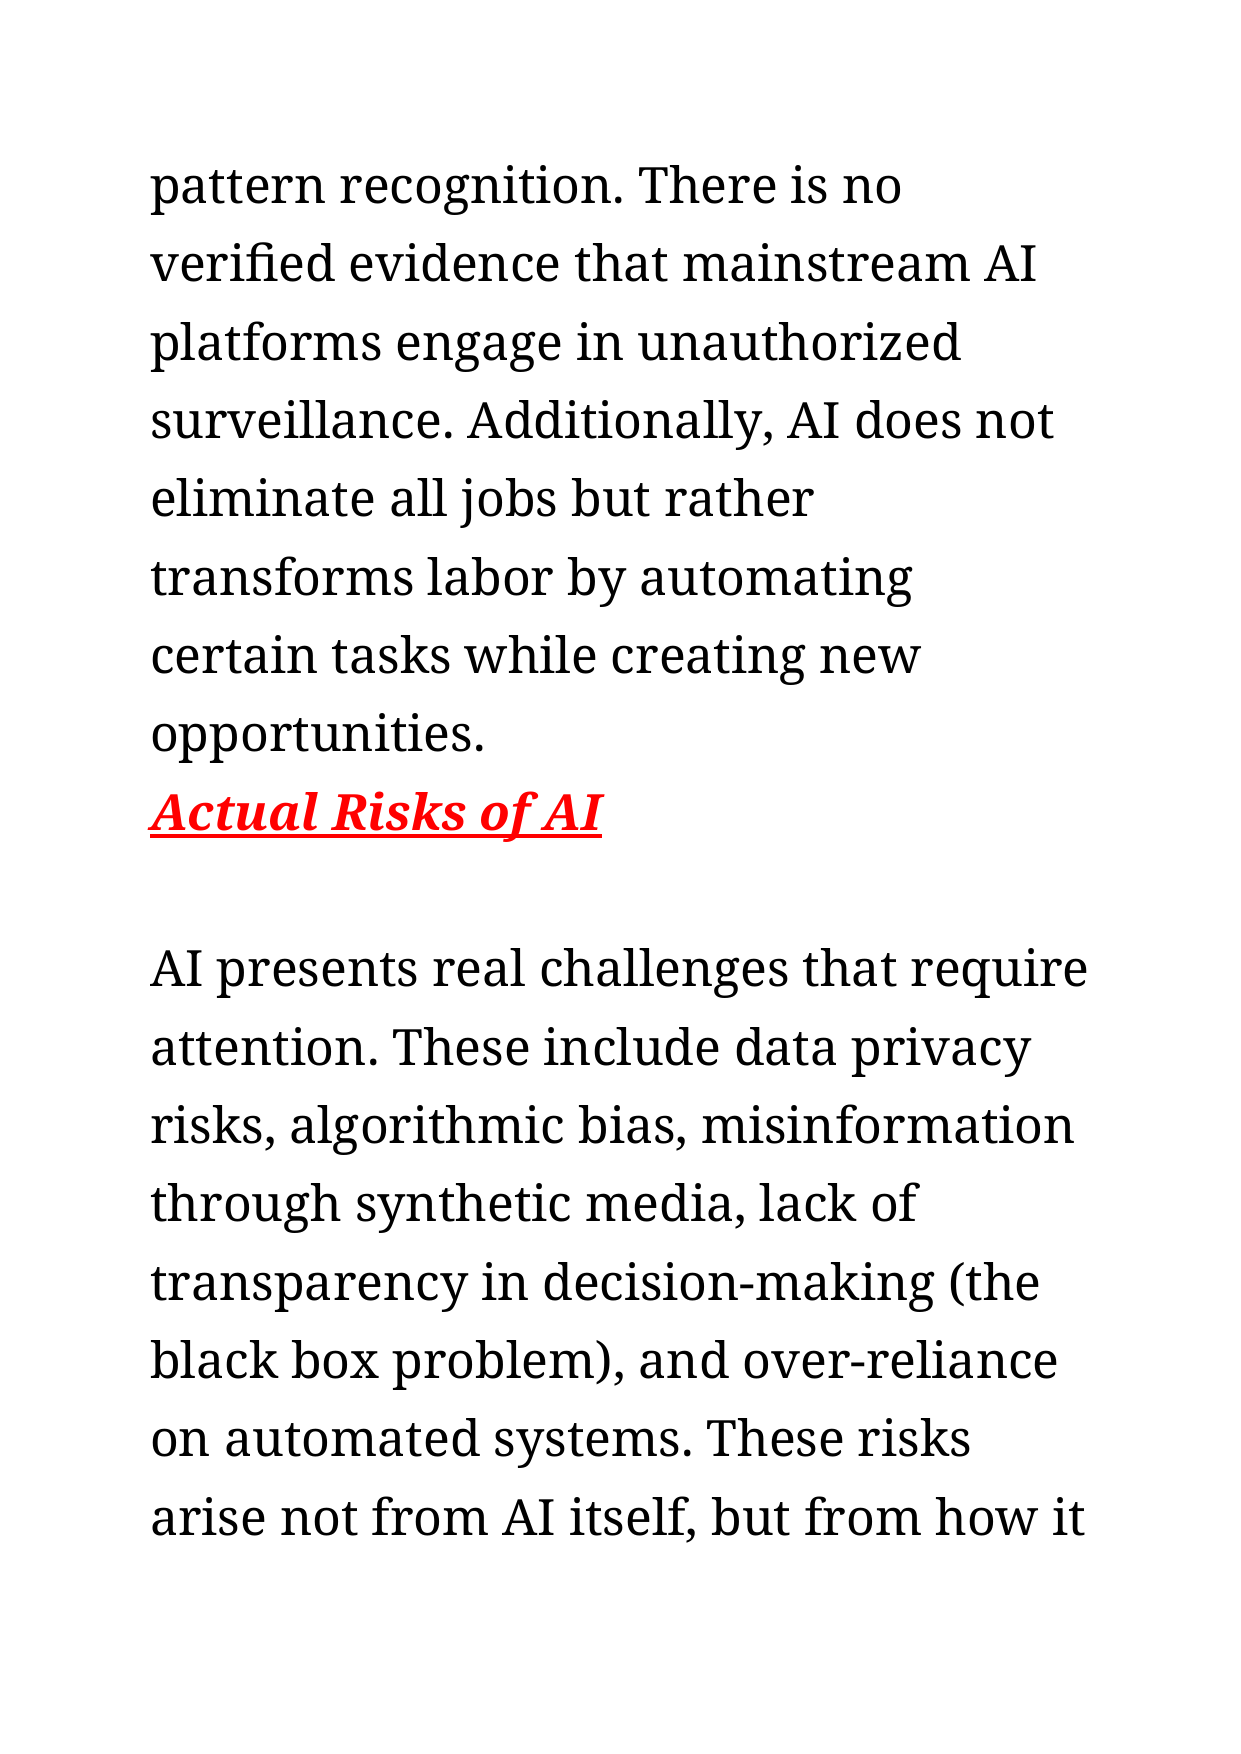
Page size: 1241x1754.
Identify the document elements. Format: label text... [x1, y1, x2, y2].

text Actual Risks of AI [150, 777, 1090, 845]
text pattern recognition. There is no verified evidence that mainstream AI platforms engage in unauthorized surveillance. Additionally, AI does not eliminate all jobs but rather transforms labor by automating certain tasks while creating new opportunities. [150, 150, 1090, 766]
text AI presents real challenges that require attention. These include data privacy risks, algorithmic bias, misinformation through synthetic media, lack of transparency in decision-making (the black box problem), and over-reliance on automated systems. These risks arise not from AI itself, but from how it [150, 933, 1090, 1550]
